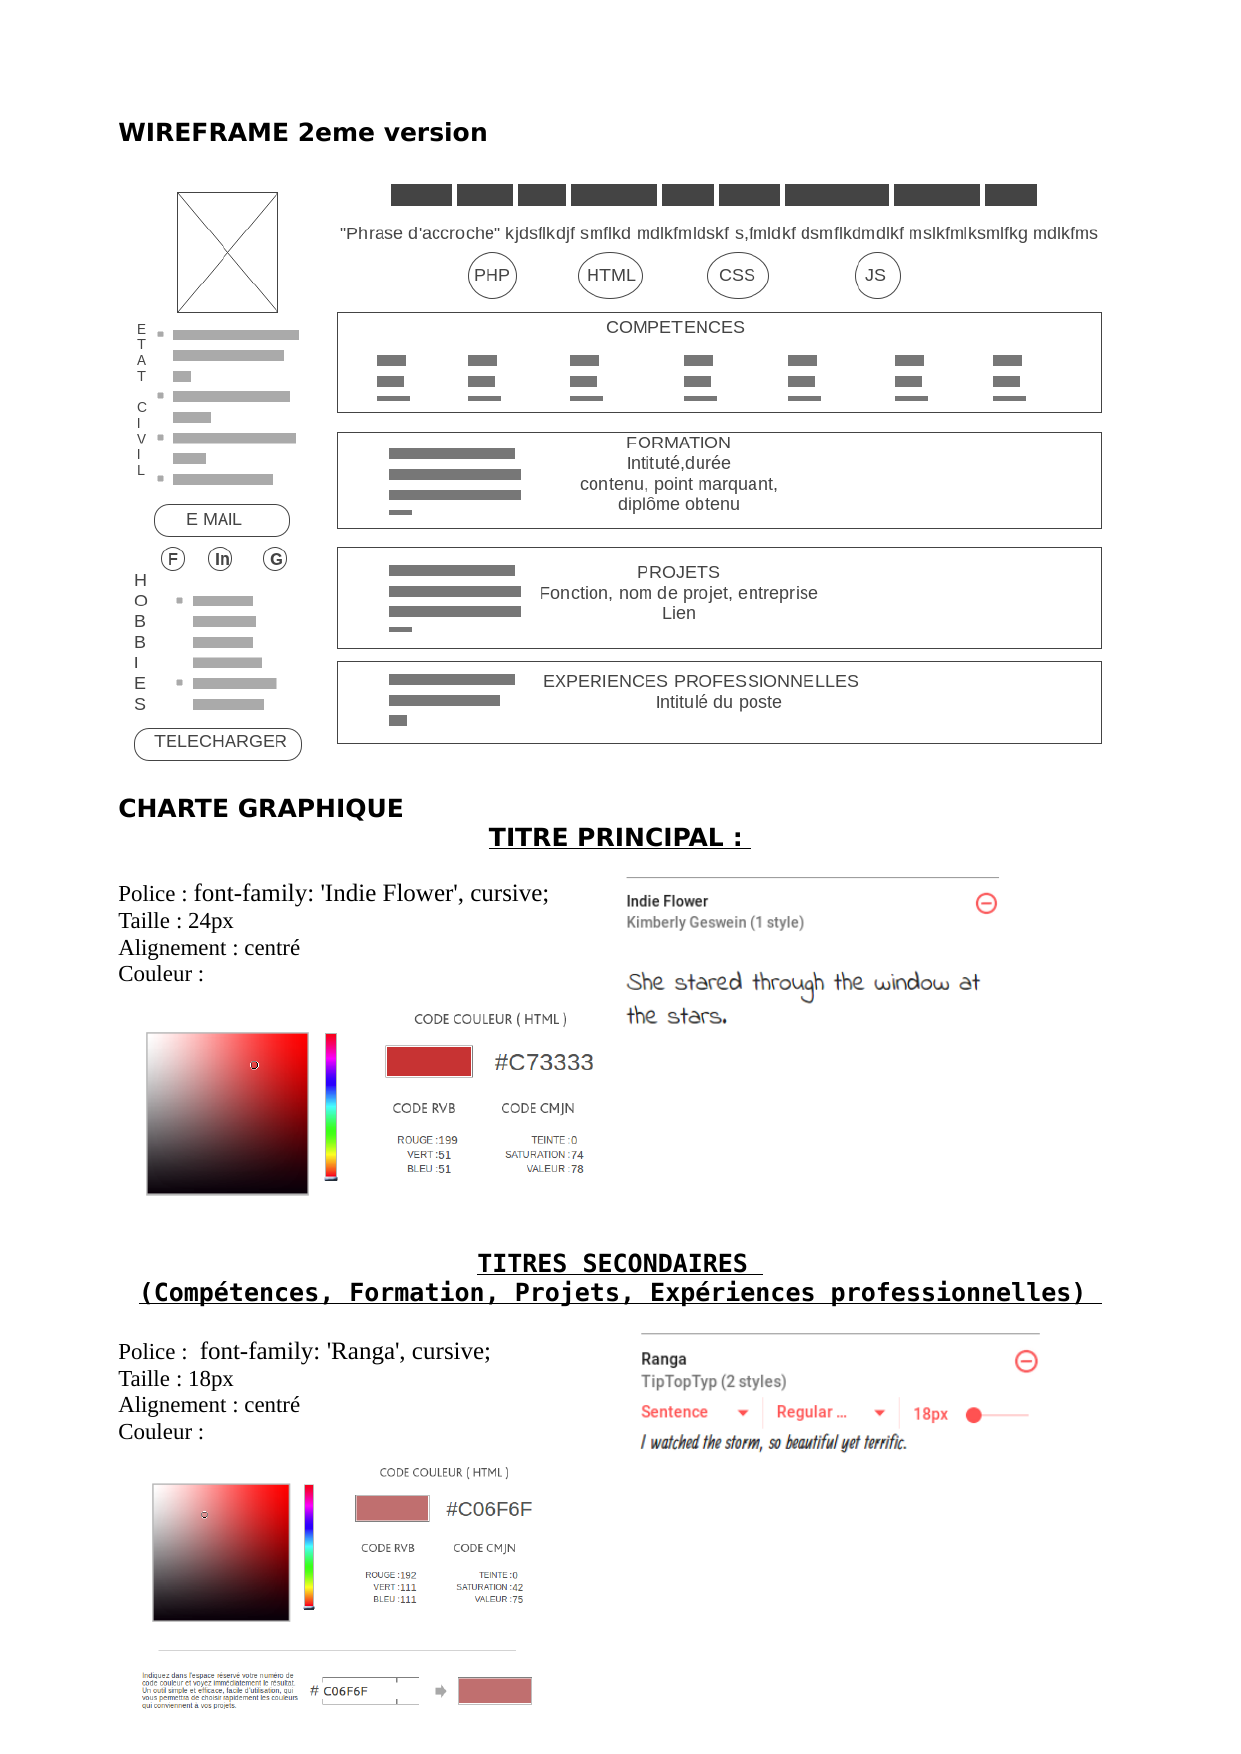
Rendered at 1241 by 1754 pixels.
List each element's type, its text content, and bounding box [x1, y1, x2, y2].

text (Compétences, Formation, Projets, Expériences professionnelles) [118, 1278, 1122, 1307]
text TITRE PRINCIPAL : [118, 823, 1122, 852]
text [1068, 1418, 1122, 1444]
text [1021, 907, 1122, 934]
text [1068, 1336, 1122, 1365]
picture [629, 1322, 1068, 1513]
text WIREFRAME 2eme version [118, 118, 1122, 147]
picture [118, 176, 1123, 765]
text Police : font-family: 'Ranga', cursive; [118, 1336, 629, 1365]
text Alignement : centré [118, 1391, 629, 1418]
text Taille : 18px [118, 1365, 629, 1391]
text [1021, 878, 1122, 907]
text TITRES SECONDAIRES [118, 1249, 1122, 1278]
text Taille : 24px [118, 907, 613, 934]
picture [613, 877, 1021, 1072]
text [1068, 1365, 1122, 1391]
text Couleur : [118, 1418, 629, 1444]
text CHARTE GRAPHIQUE [118, 794, 1122, 823]
picture [122, 1001, 608, 1214]
text [1021, 934, 1122, 960]
text Police : font-family: 'Indie Flower', cursive; [118, 878, 613, 907]
text Alignement : centré [118, 934, 613, 960]
text Couleur : [118, 960, 613, 986]
text [1068, 1391, 1122, 1418]
text [1021, 960, 1122, 986]
picture [133, 1457, 544, 1717]
